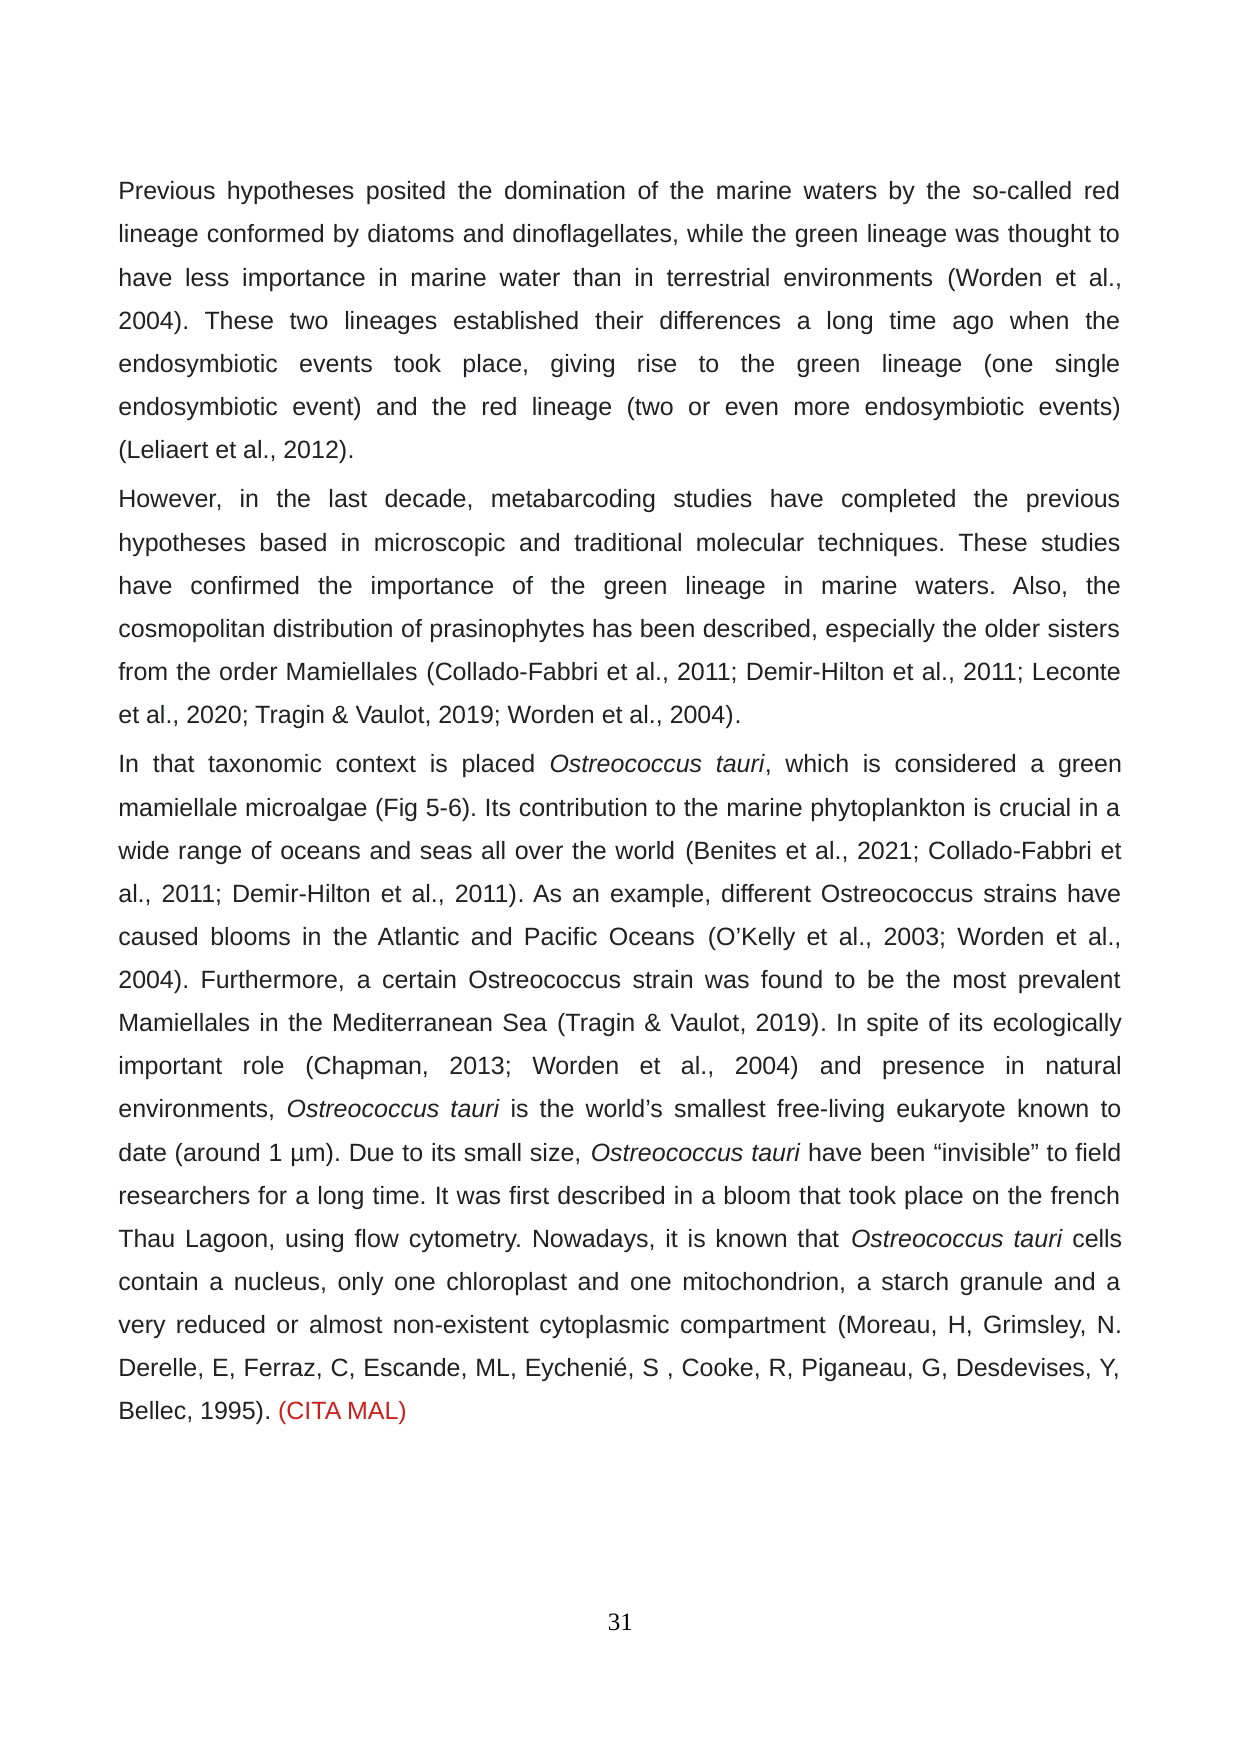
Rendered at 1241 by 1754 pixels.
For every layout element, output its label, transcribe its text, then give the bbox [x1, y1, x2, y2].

text In that taxonomic context is placed Ostreococcus tauri, which is considered a green mamiellale microalgae (Fig 5-6). Its contribution to the marine phytoplankton is crucial in a wide range of oceans and seas all over the world (Benites et al., 2021; Collado-Fabbri et al., 2011; Demir-Hilton et al., 2011)⁠. As an example, different Ostreococcus strains have caused blooms in the Atlantic and Pacific Oceans (O’Kelly et al., 2003; Worden et al., 2004)⁠. Furthermore, a certain Ostreococcus strain was found to be the most prevalent Mamiellales in the Mediterranean Sea (Tragin & Vaulot, 2019)⁠. In spite of its ecologically important role (Chapman, 2013; Worden et al., 2004)⁠ and presence in natural environments, Ostreococcus tauri is the world’s smallest free-living eukaryote known to date (around 1 µm). Due to its small size, Ostreococcus tauri have been “invisible” to field researchers for a long time. It was first described in a bloom that took place on the french Thau Lagoon, using flow cytometry. Nowadays, it is known that Ostreococcus tauri cells contain a nucleus, only one chloroplast and one mitochondrion, a starch granule and a very reduced or almost non-existent cytoplasmic compartment (Moreau, H, Grimsley, N. Derelle, E, Ferraz, C, Escande, ML, Eychenié, S , Cooke, R, Piganeau, G, Desdevises, Y, Bellec, 1995)⁠. (CITA MAL) [118, 749, 1122, 1425]
text However, in the last decade, metabarcoding studies have completed the previous hypotheses based in microscopic and traditional molecular techniques. These studies have confirmed the importance of the green lineage in marine waters. Also, the cosmopolitan distribution of prasinophytes has been described, especially the older sisters from the order Mamiellales (Collado-Fabbri et al., 2011; Demir-Hilton et al., 2011; Leconte et al., 2020; Tragin & Vaulot, 2019; Worden et al., 2004)⁠⁠. [118, 484, 1122, 729]
text Previous hypotheses posited the domination of the marine waters by the so-called red lineage conformed by diatoms and dinoflagellates, while the green lineage was thought to have less importance in marine water than in terrestrial environments (Worden et al., 2004)⁠. These two lineages established their differences a long time ago when the endosymbiotic events took place, giving rise to the green lineage (one single endosymbiotic event) and the red lineage (two or even more endosymbiotic events) (Leliaert et al., 2012)⁠. [118, 176, 1122, 464]
